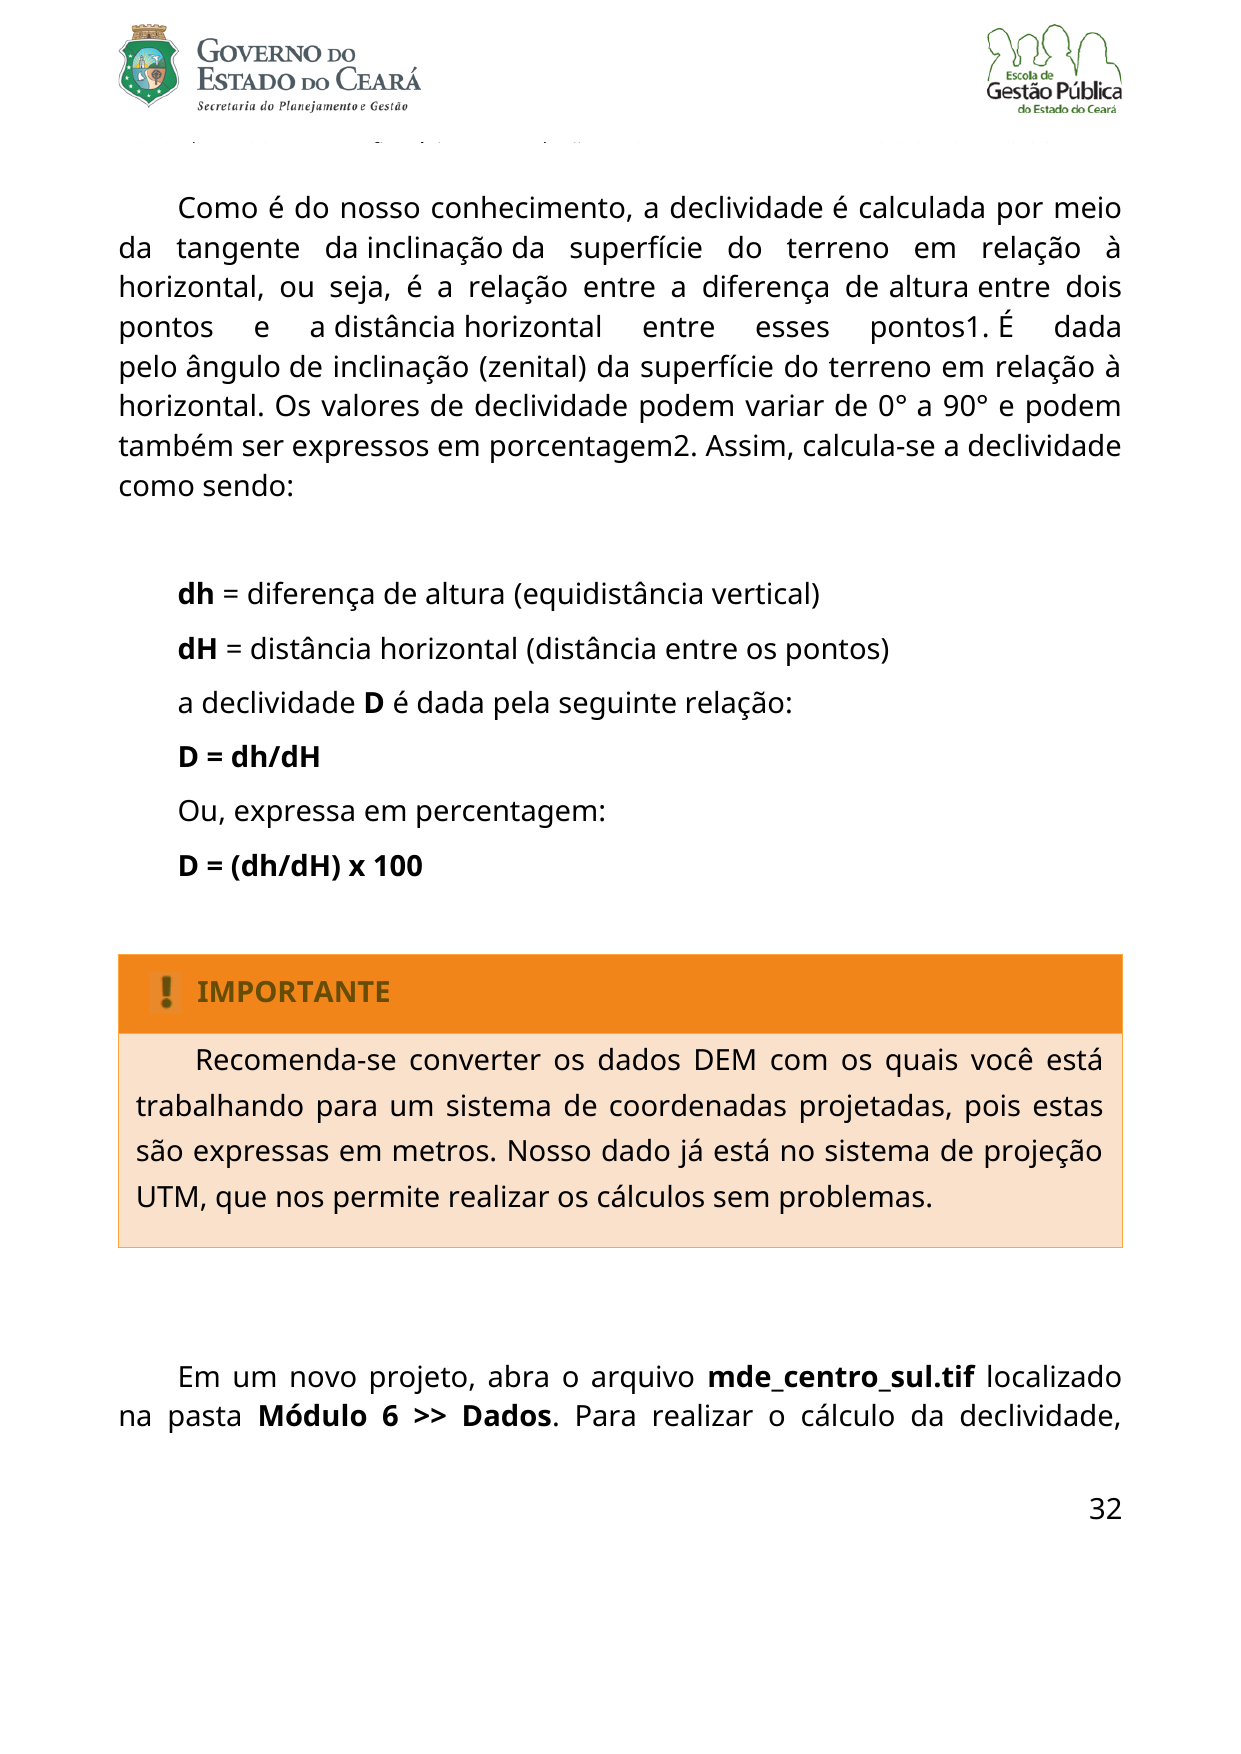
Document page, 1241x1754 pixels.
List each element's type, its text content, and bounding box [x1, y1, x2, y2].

table_header IMPORTANTE [119, 955, 1122, 1033]
table_cell Recomenda-se converter os dados DEM com os quais você está trabalhando para um sistema de coordenadas projetadas, pois estas são expressas em metros. Nosso dado já está no sistema de projeção UTM, que nos permite realizar os cálculos sem problemas. [119, 1034, 1122, 1247]
picture [118, 24, 1122, 113]
text dH = distância horizontal (distância entre os pontos) [118, 628, 1122, 668]
text Ou, expressa em percentagem: [118, 791, 1122, 830]
text dh = diferença de altura (equidistância vertical) [118, 574, 1122, 613]
text D = dh/dH [118, 736, 1122, 776]
picture [148, 972, 182, 1014]
text Em um novo projeto, abra o arquivo mde_centro_sul.tif localizado na pasta Módulo 6 >> Dados. Para realizar o cálculo da declividade, [118, 1356, 1122, 1435]
text D = (dh/dH) x 100 [118, 845, 1122, 885]
text a declividade D é dada pela seguinte relação: [118, 682, 1122, 722]
text Como é do nosso conhecimento, a declividade é calculada por meio da tangente da inclinação da superfície do terreno em relação à horizontal, ou seja, é a relação entre a diferença de altura entre dois pontos e a distância horizontal entre esses pontos1. É dada pelo ângulo de inclinação (zenital) da superfície do terreno em relação à horizontal. Os valores de declividade podem variar de 0° a 90° e podem também ser expressos em porcentagem2. Assim, calcula-se a declividade como sendo: [118, 187, 1122, 505]
